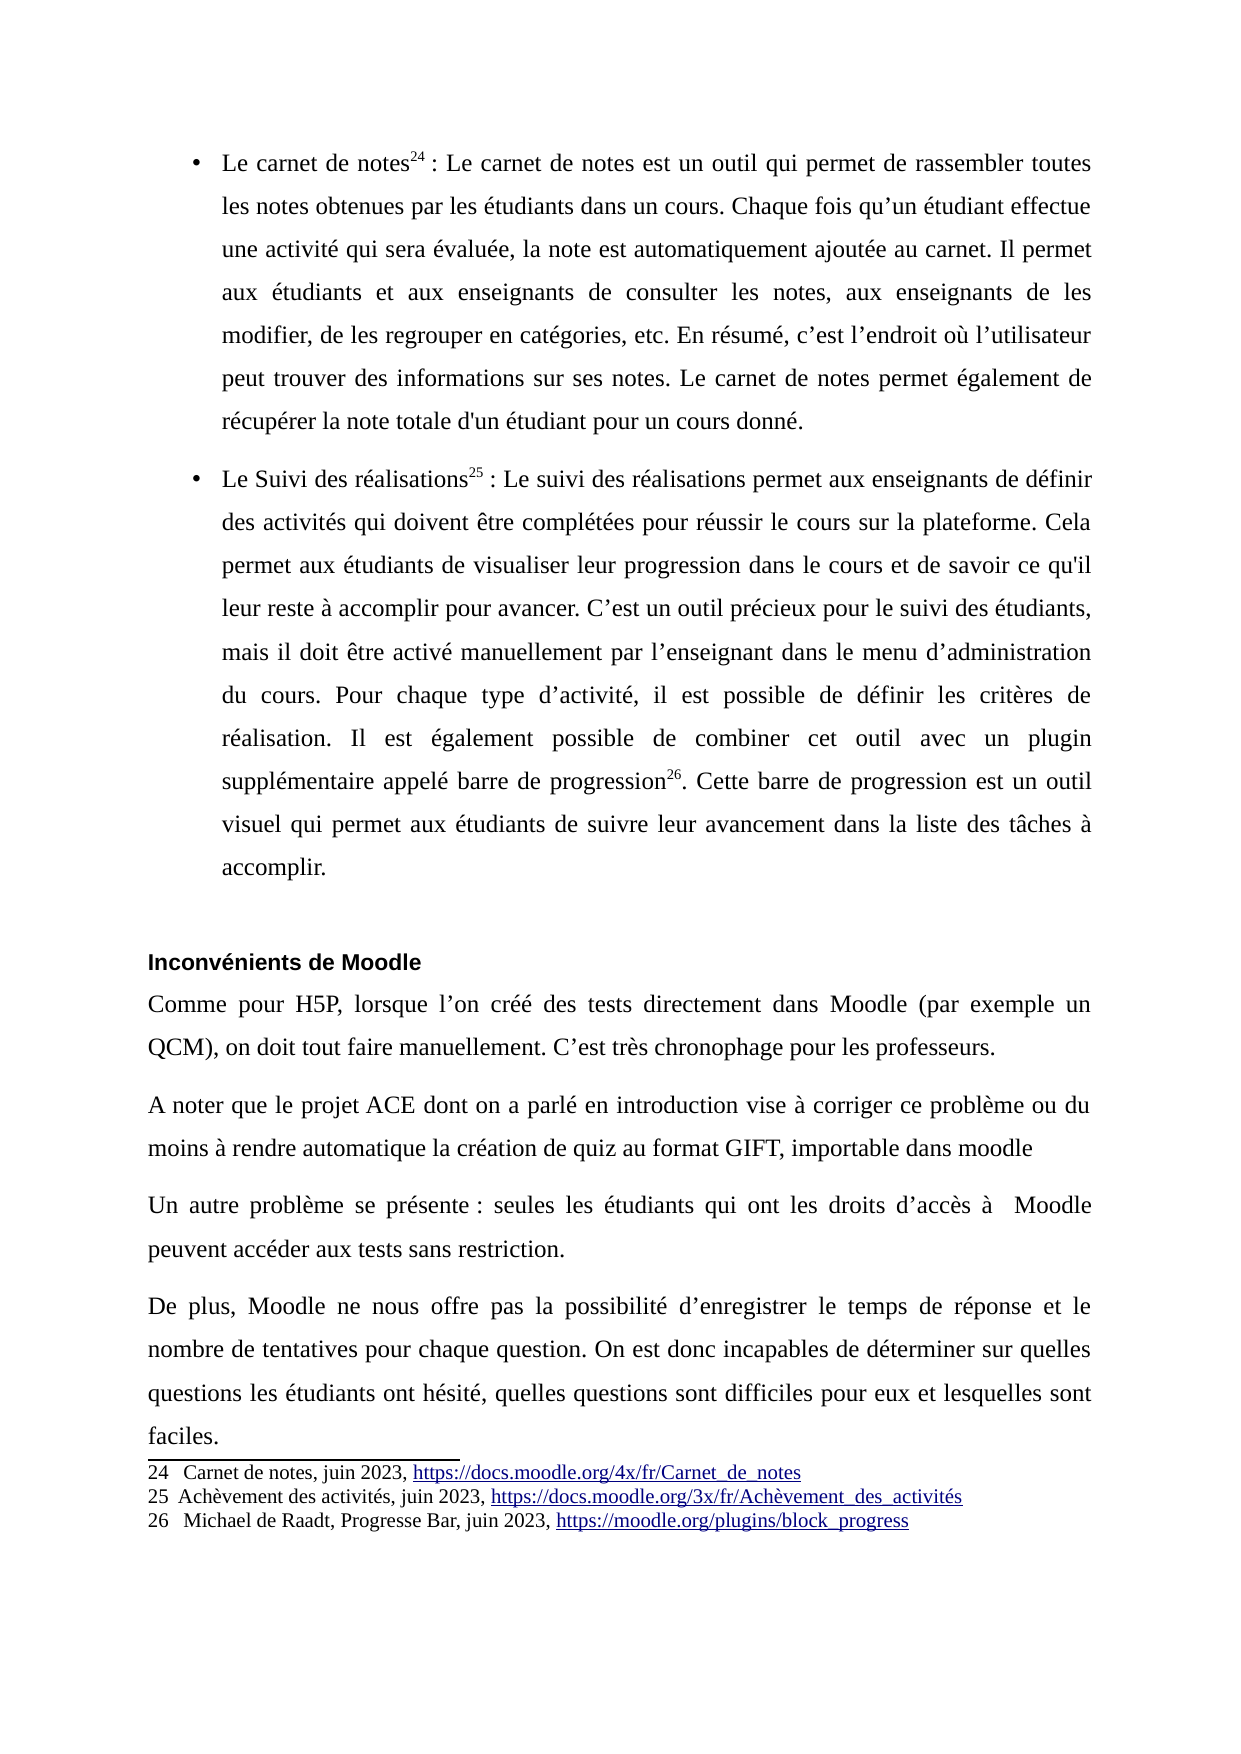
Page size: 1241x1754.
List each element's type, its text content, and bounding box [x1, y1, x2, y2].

text De plus, Moodle ne nous offre pas la possibilité d’enregistrer le temps de réponse et le nombre de tentatives pour chaque question. On est donc incapables de déterminer sur quelles questions les étudiants ont hésité, quelles questions sont difficiles pour eux et lesquelles sont faciles. [148, 1291, 1092, 1449]
text Comme pour H5P, lorsque l’on créé des tests directement dans Moodle (par exemple un QCM), on doit tout faire manuellement. C’est très chronophage pour les professeurs. [148, 989, 1092, 1061]
list Le Suivi des réalisations : Le suivi des réalisations permet aux enseignants de définir des activités qui doivent être complétées pour réussir le cours sur la plateforme. Cela permet aux étudiants de visualiser leur progression dans le cours et de savoir ce qu'il leur reste à accomplir pour avancer. C’est un outil précieux pour le suivi des étudiants, mais il doit être activé manuellement par l’enseignant dans le menu d’administration du cours. Pour chaque type d’activité, il est possible de définir les critères de réalisation. Il est également possible de combiner cet outil avec un plugin supplémentaire appelé barre de progression. Cette barre de progression est un outil visuel qui permet aux étudiants de suivre leur avancement dans la liste des tâches à accomplir. [192, 464, 1092, 881]
list Michael de Raadt, Progresse Bar, juin 2023, https://moodle.org/plugins/block_progress [148, 1508, 1092, 1532]
text Un autre problème se présente : seules les étudiants qui ont les droits d’accès à Moodle peuvent accéder aux tests sans restriction. [148, 1191, 1092, 1262]
text A noter que le projet ACE dont on a parlé en introduction vise à corriger ce problème ou du moins à rendre automatique la création de quiz au format GIFT, importable dans moodle [148, 1090, 1092, 1162]
list Carnet de notes, juin 2023, https://docs.moodle.org/4x/fr/Carnet_de_notes [148, 1460, 1092, 1484]
list Achèvement des activités, juin 2023, https://docs.moodle.org/3x/fr/Achèvement_des_activités [148, 1484, 1092, 1508]
list Le carnet de notes : Le carnet de notes est un outil qui permet de rassembler toutes les notes obtenues par les étudiants dans un cours. Chaque fois qu’un étudiant effectue une activité qui sera évaluée, la note est automatiquement ajoutée au carnet. Il permet aux étudiants et aux enseignants de consulter les notes, aux enseignants de les modifier, de les regrouper en catégories, etc. En résumé, c’est l’endroit où l’utilisateur peut trouver des informations sur ses notes. Le carnet de notes permet également de récupérer la note totale d'un étudiant pour un cours donné. [192, 148, 1092, 435]
subtitle Inconvénients de Moodle [148, 949, 1092, 976]
